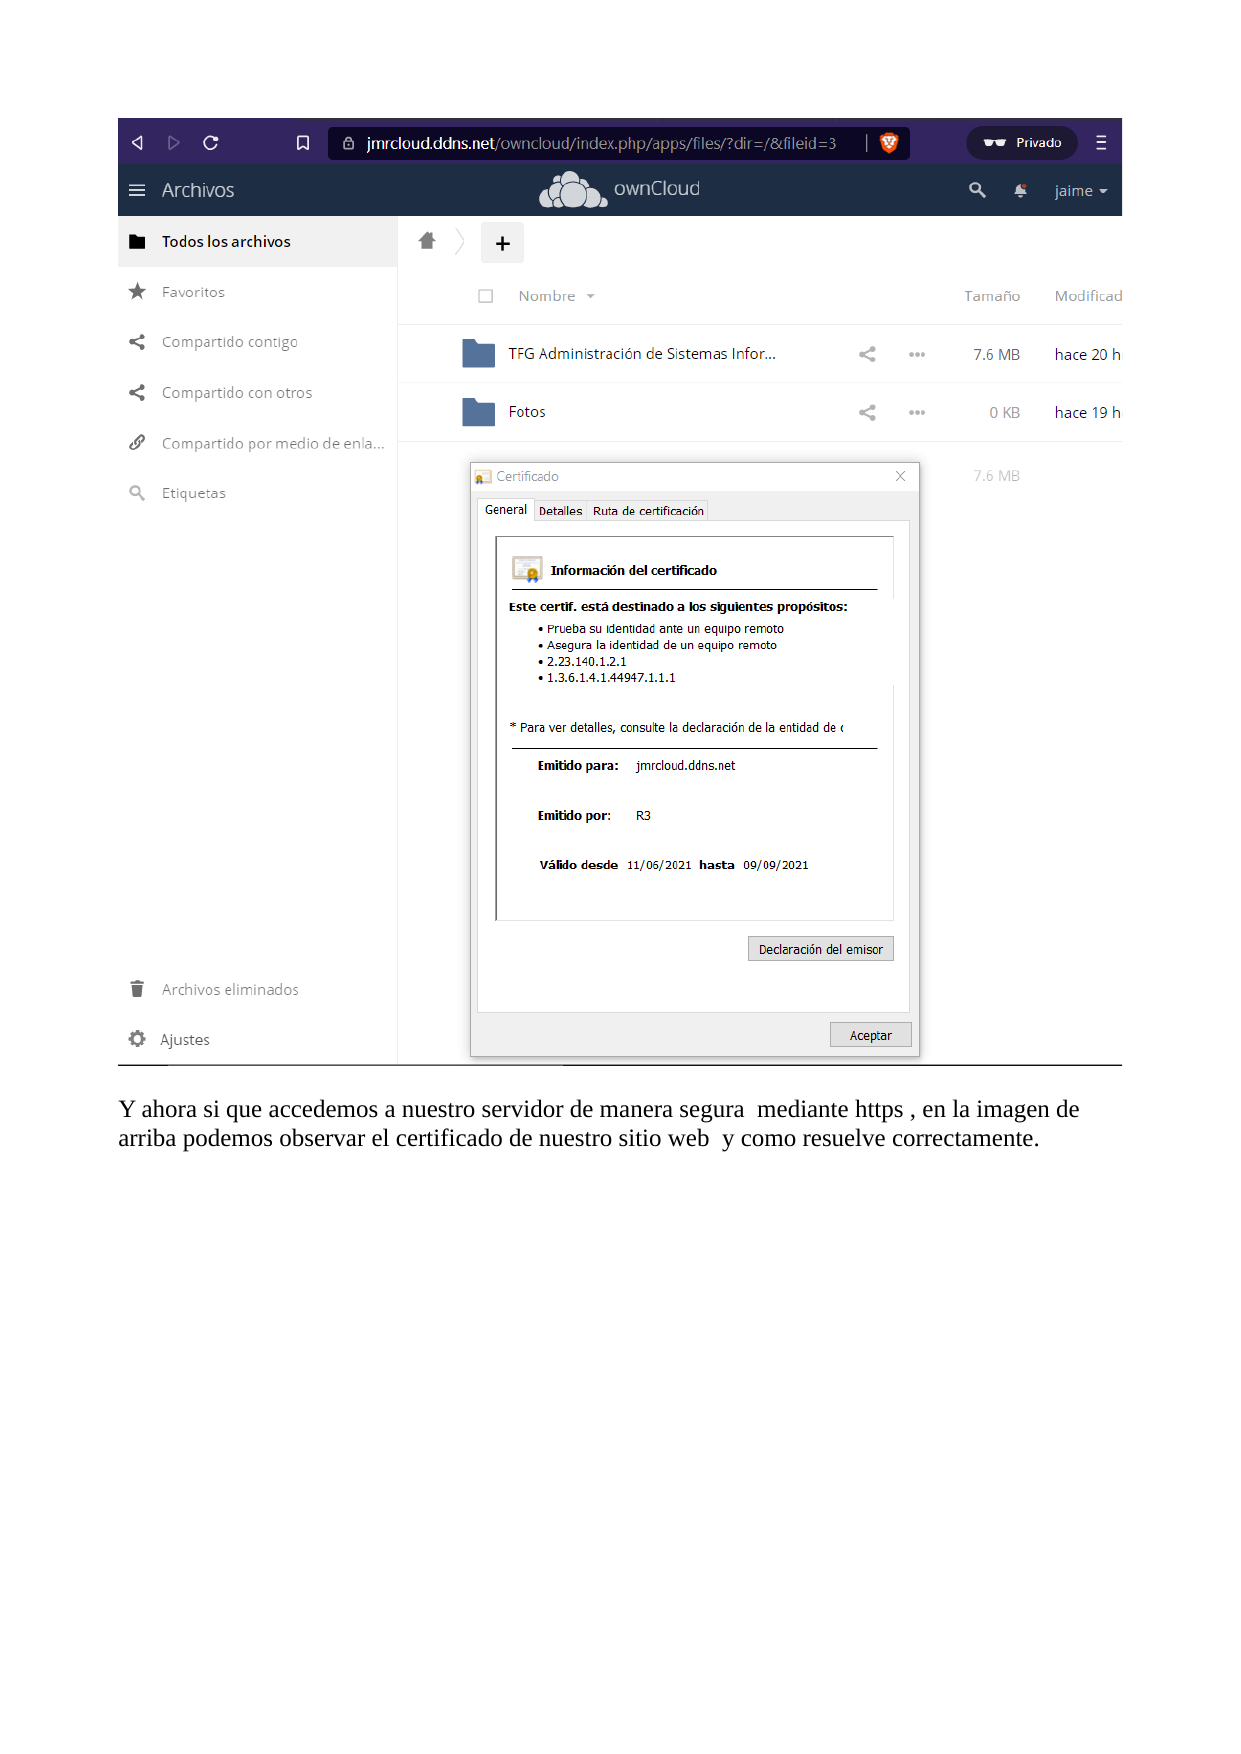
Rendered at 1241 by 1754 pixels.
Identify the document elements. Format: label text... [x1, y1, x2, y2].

text Y ahora si que accedemos a nuestro servidor de manera segura mediante https , en la imagen de arriba podemos observar el certificado de nuestro sitio web y como resuelve correctamente. [118, 1094, 1122, 1152]
picture [118, 118, 1123, 1066]
